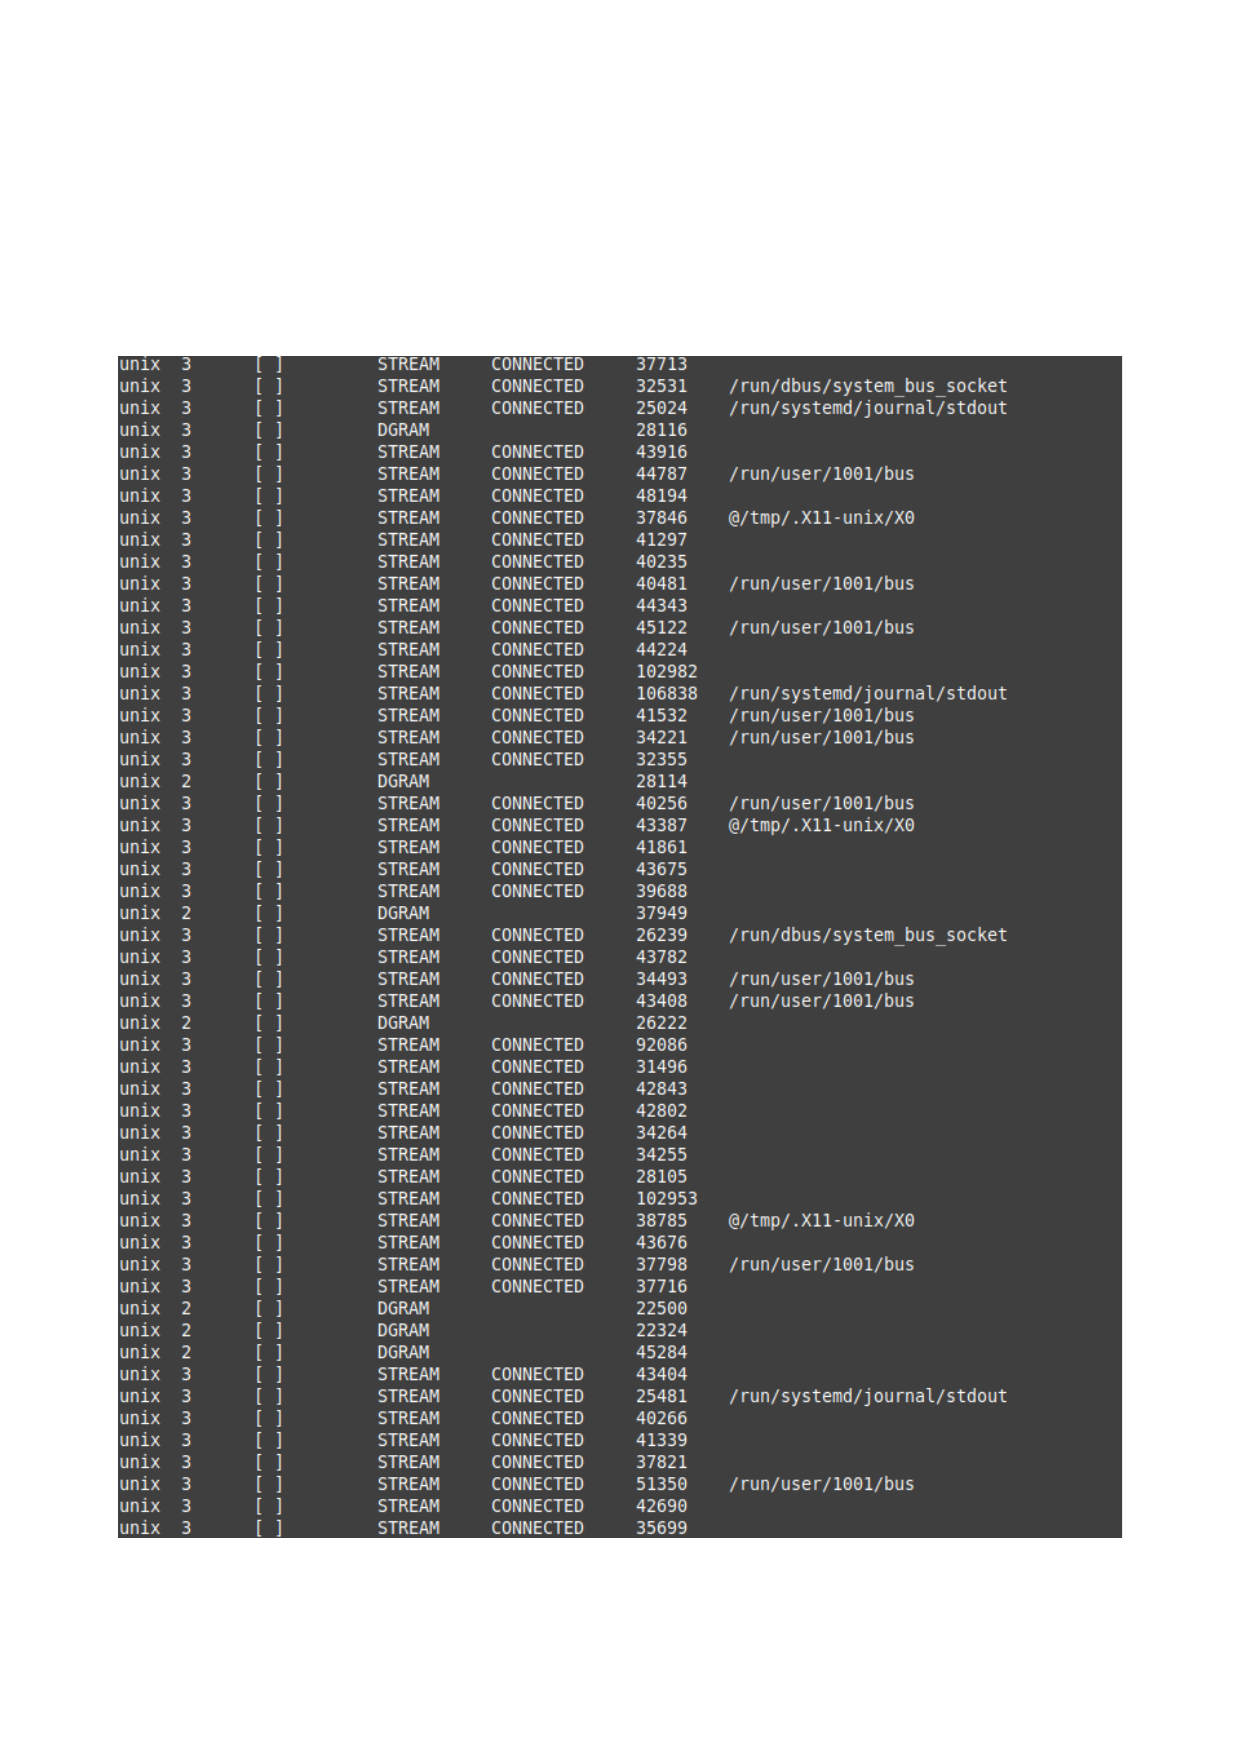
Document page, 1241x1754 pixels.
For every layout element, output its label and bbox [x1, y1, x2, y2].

picture [118, 356, 1123, 1538]
